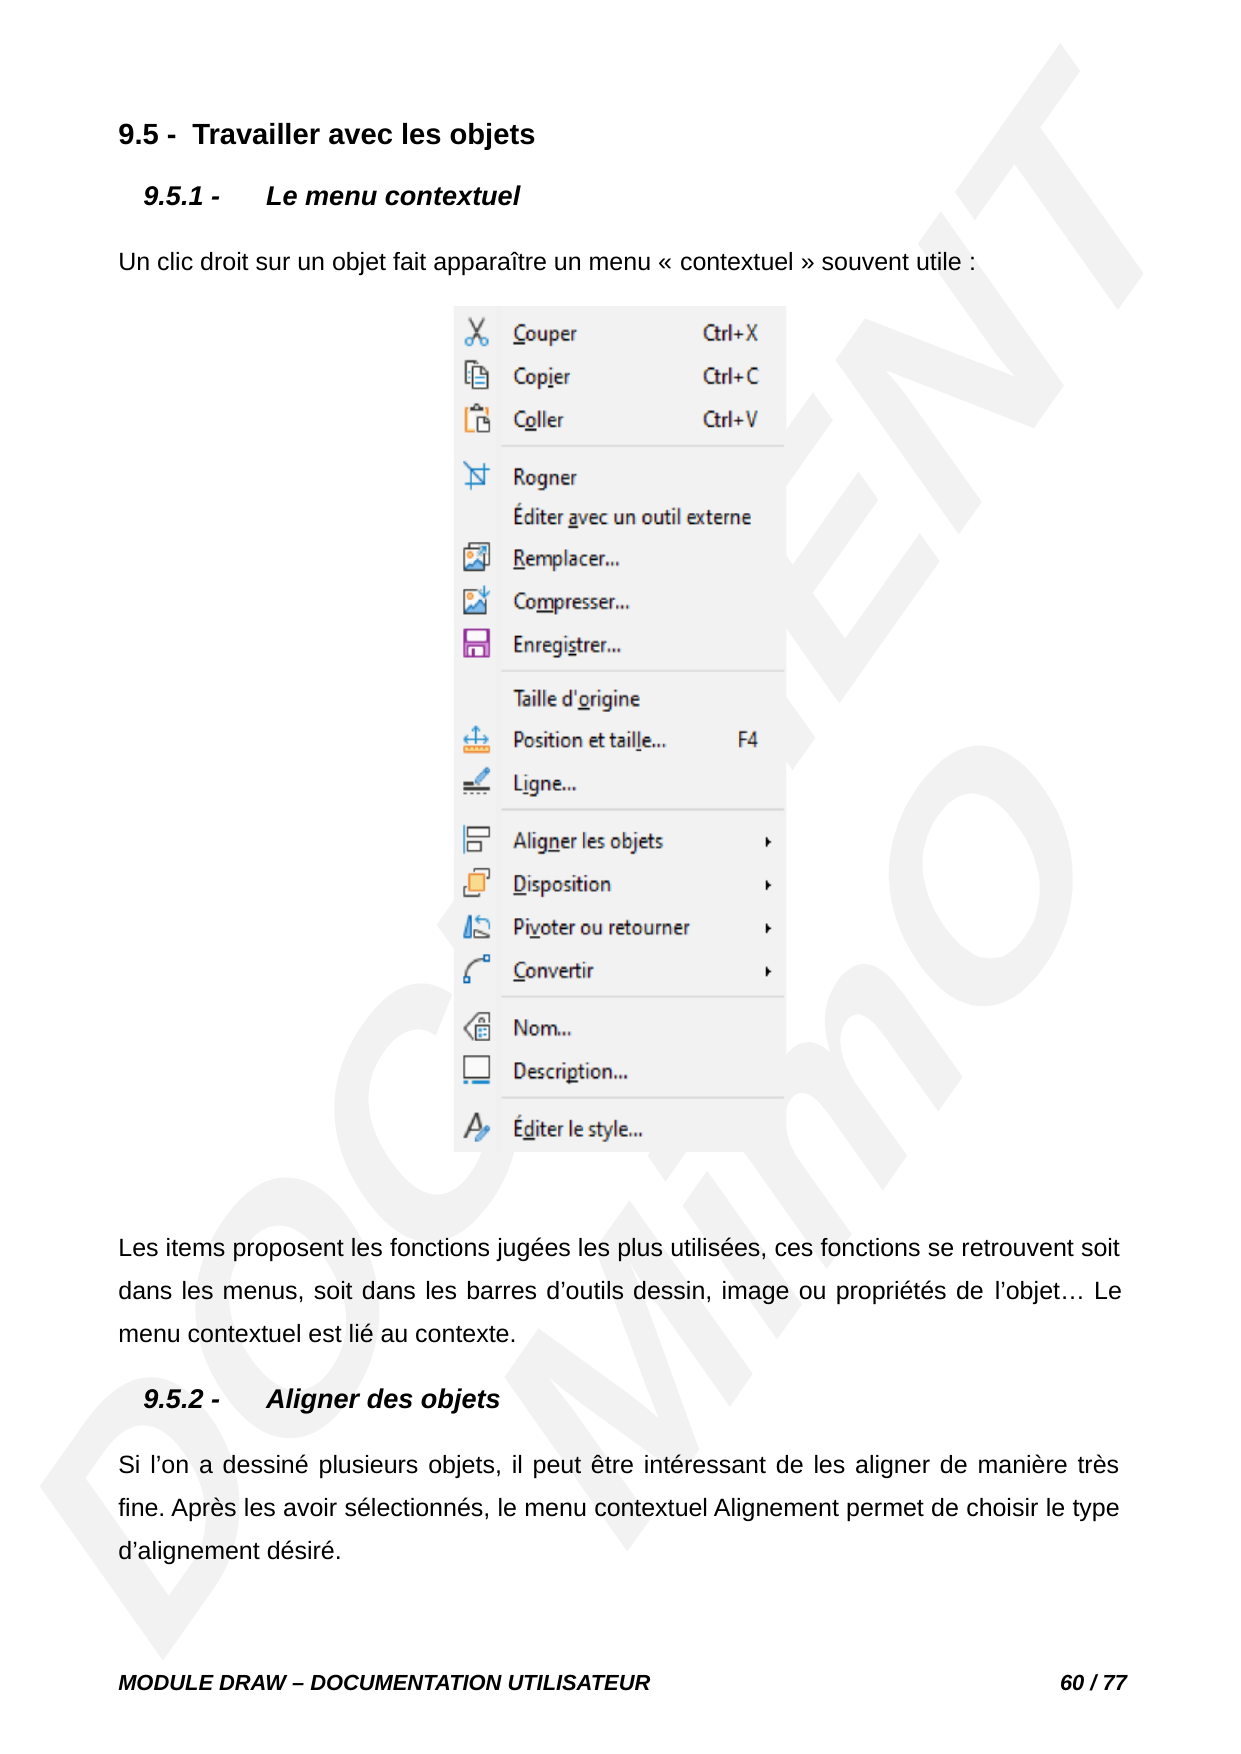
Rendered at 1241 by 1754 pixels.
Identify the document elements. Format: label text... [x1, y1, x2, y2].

text Si l’on a dessiné plusieurs objets, il peut être intéressant de les aligner de manière très fine. Après les avoir sélectionnés, le menu contextuel Alignement permet de choisir le type d’alignement désiré. [118, 1450, 1122, 1565]
text Les items proposent les fonctions jugées les plus utilisées, ces fonctions se retrouvent soit dans les menus, soit dans les barres d’outils dessin, image ou propriétés de l’objet… Le menu contextuel est lié au contexte. [118, 1232, 1122, 1347]
text Un clic droit sur un objet fait apparaître un menu « contextuel » souvent utile : [118, 247, 1122, 276]
subtitle Travailler avec les objets [118, 117, 1122, 151]
subtitle Le menu contextuel [143, 180, 1122, 211]
picture [453, 306, 787, 1152]
subtitle Aligner des objets [143, 1383, 1122, 1414]
